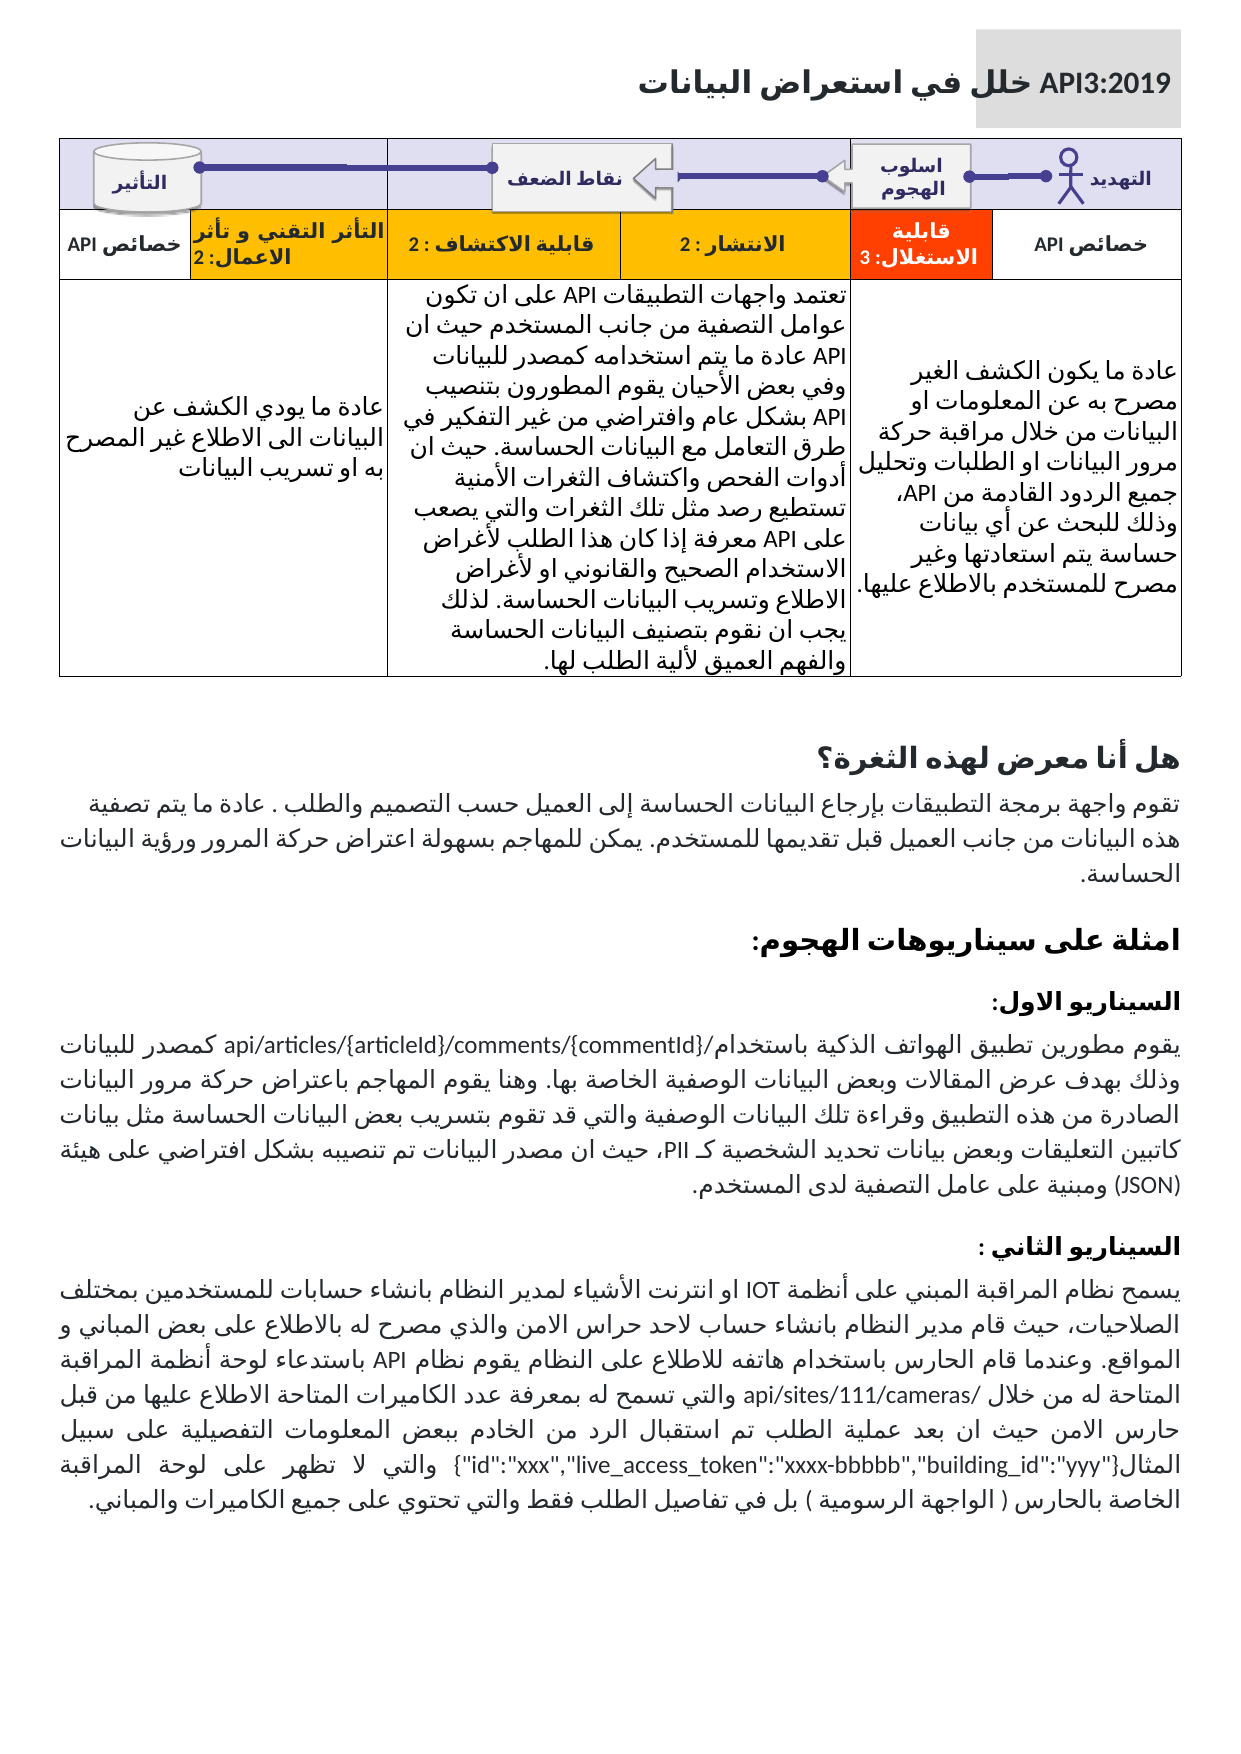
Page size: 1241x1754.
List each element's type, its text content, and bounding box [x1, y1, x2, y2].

table_cell تعتمد واجهات التطبيقات API على ان تكون عوامل التصفية من جانب المستخدم حيث ان API عادة ما يتم استخدامه كمصدر للبيانات وفي بعض الأحيان يقوم المطورون بتنصيب API بشكل عام وافتراضي من غير التفكير في طرق التعامل مع البيانات الحساسة. حيث ان أدوات الفحص واكتشاف الثغرات الأمنية تستطيع رصد مثل تلك الثغرات والتي يصعب على API معرفة إذا كان هذا الطلب لأغراض الاستخدام الصحيح والقانوني او لأغراض الاطلاع وتسريب البيانات الحساسة. لذلك يجب ان نقوم بتصنيف البيانات الحساسة والفهم العميق لألية الطلب لها. [388, 280, 850, 676]
table_cell قابلية الاستغلال: 3 [851, 210, 992, 279]
subtitle امثلة على سيناريوهات الهجوم: [59, 922, 1181, 958]
table_cell التأثر التقني و تأثر الاعمال: 2 [191, 210, 387, 279]
table_header [60, 139, 190, 209]
subtitle السيناريو الثاني : [59, 1231, 1181, 1262]
table_cell الانتشار : 2 [621, 210, 850, 279]
table_header [190, 139, 387, 165]
subtitle هل أنا معرض لهذه الثغرة؟ [59, 740, 1181, 776]
table_header [674, 179, 850, 209]
text تقوم واجهة برمجة التطبيقات بإرجاع البيانات الحساسة إلى العميل حسب التصميم والطلب . عادة ما يتم تصفية هذه البيانات من جانب العميل قبل تقديمها للمستخدم. يمكن للمهاجم بسهولة اعتراض حركة المرور ورؤية البيانات الحساسة. [59, 788, 1181, 889]
text يسمح نظام المراقبة المبني على أنظمة IOT او انترنت الأشياء لمدير النظام بانشاء حسابات للمستخدمين بمختلف الصلاحيات، حيث قام مدير النظام بانشاء حساب لاحد حراس الامن والذي مصرح له بالاطلاع على بعض المباني و المواقع. وعندما قام الحارس باستخدام هاتفه للاطلاع على النظام يقوم نظام API باستدعاء لوحة أنظمة المراقبة المتاحة له من خلال /api/sites/111/cameras والتي تسمح له بمعرفة عدد الكاميرات المتاحة الاطلاع عليها من قبل حارس الامن حيث ان بعد عملية الطلب تم استقبال الرد من الخادم ببعض المعلومات التفصيلية على سبيل المثال{"id":"xxx","live_access_token":"xxxx-bbbbb","building_id":"yyy"} والتي لا تظهر على لوحة المراقبة الخاصة بالحارس ( الواجهة الرسومية ) بل في تفاصيل الطلب فقط والتي تحتوي على جميع الكاميرات والمباني. [59, 1274, 1181, 1515]
table_header [972, 180, 992, 209]
table_header [992, 139, 1181, 209]
table_cell خصائص API [993, 210, 1181, 279]
table_header [388, 171, 491, 209]
table_header [851, 139, 992, 174]
text يقوم مطورين تطبيق الهواتف الذكية باستخدام/api/articles/{articleId}/comments/{commentId} كمصدر للبيانات وذلك بهدف عرض المقالات وبعض البيانات الوصفية الخاصة بها. وهنا يقوم المهاجم باعتراض حركة مرور البيانات الصادرة من هذه التطبيق وقراءة تلك البيانات الوصفية والتي قد تقوم بتسريب بعض البيانات الحساسة مثل بيانات كاتبين التعليقات وبعض بيانات تحديد الشخصية كـ PII، حيث ان مصدر البيانات تم تنصيبه بشكل افتراضي على هيئة (JSON) ومبنية على عامل التصفية لدى المستخدم. [59, 1029, 1181, 1200]
table_cell عادة ما يودي الكشف عن البيانات الى الاطلاع غير المصرح به او تسريب البيانات [60, 280, 387, 676]
table_header [202, 171, 387, 209]
subtitle السيناريو الاول: [59, 983, 1181, 1017]
table_cell قابلية الاكتشاف : 2 [388, 210, 620, 279]
table_cell عادة ما يكون الكشف الغير مصرح به عن المعلومات او البيانات من خلال مراقبة حركة مرور البيانات او الطلبات وتحليل جميع الردود القادمة من API، وذلك للبحث عن أي بيانات حساسة يتم استعادتها وغير مصرح للمستخدم بالاطلاع عليها. [851, 280, 1181, 676]
table_header [388, 139, 620, 165]
table_header [620, 139, 850, 173]
table_cell خصائص API [60, 210, 190, 279]
